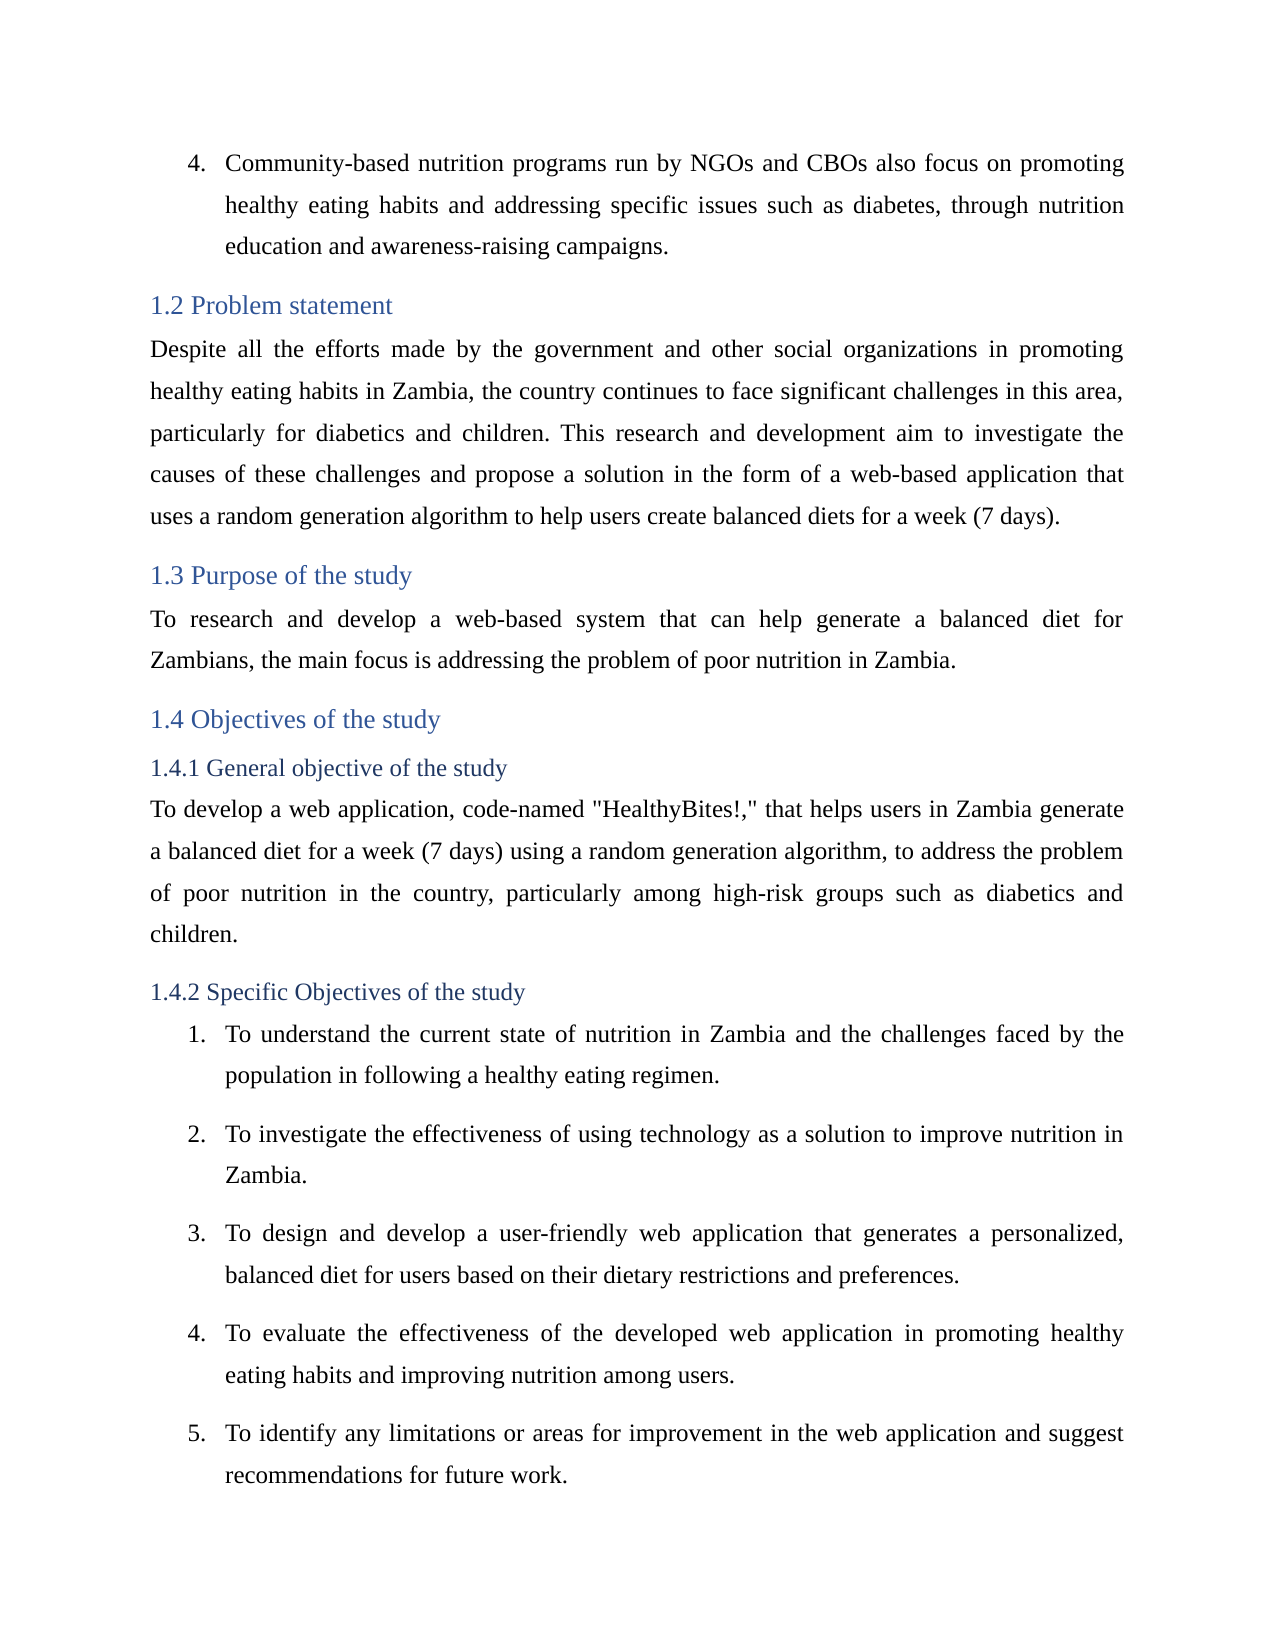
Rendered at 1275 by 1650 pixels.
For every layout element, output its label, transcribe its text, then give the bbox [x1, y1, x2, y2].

subtitle 1.4.1 General objective of the study [150, 754, 1125, 782]
subtitle 1.2 Problem statement [150, 291, 1125, 321]
text To research and develop a web-based system that can help generate a balanced diet for Zambians, the main focus is addressing the problem of poor nutrition in Zambia. [150, 605, 1125, 674]
list To evaluate the effectiveness of the developed web application in promoting healthy eating habits and improving nutrition among users. [187, 1319, 1125, 1389]
subtitle 1.3 Purpose of the study [150, 560, 1125, 590]
text Despite all the efforts made by the government and other social organizations in promoting healthy eating habits in Zambia, the country continues to face significant challenges in this area, particularly for diabetics and children. This research and development aim to investigate the causes of these challenges and propose a solution in the form of a web-based application that uses a random generation algorithm to help users create balanced diets for a week (7 days). [150, 336, 1125, 529]
list To understand the current state of nutrition in Zambia and the challenges faced by the population in following a healthy eating regimen. [187, 1020, 1125, 1089]
subtitle 1.4 Objectives of the study [150, 705, 1125, 735]
list Community-based nutrition programs run by NGOs and CBOs also focus on promoting healthy eating habits and addressing specific issues such as diabetes, through nutrition education and awareness-raising campaigns. [187, 149, 1125, 260]
list To investigate the effectiveness of using technology as a solution to improve nutrition in Zambia. [187, 1120, 1125, 1189]
list To design and develop a user-friendly web application that generates a personalized, balanced diet for users based on their dietary restrictions and preferences. [187, 1219, 1125, 1289]
subtitle 1.4.2 Specific Objectives of the study [150, 978, 1125, 1006]
list To identify any limitations or areas for improvement in the web application and suggest recommendations for future work. [187, 1419, 1125, 1488]
text To develop a web application, code-named "HealthyBites!," that helps users in Zambia generate a balanced diet for a week (7 days) using a random generation algorithm, to address the problem of poor nutrition in the country, particularly among high-risk groups such as diabetics and children. [150, 796, 1125, 948]
